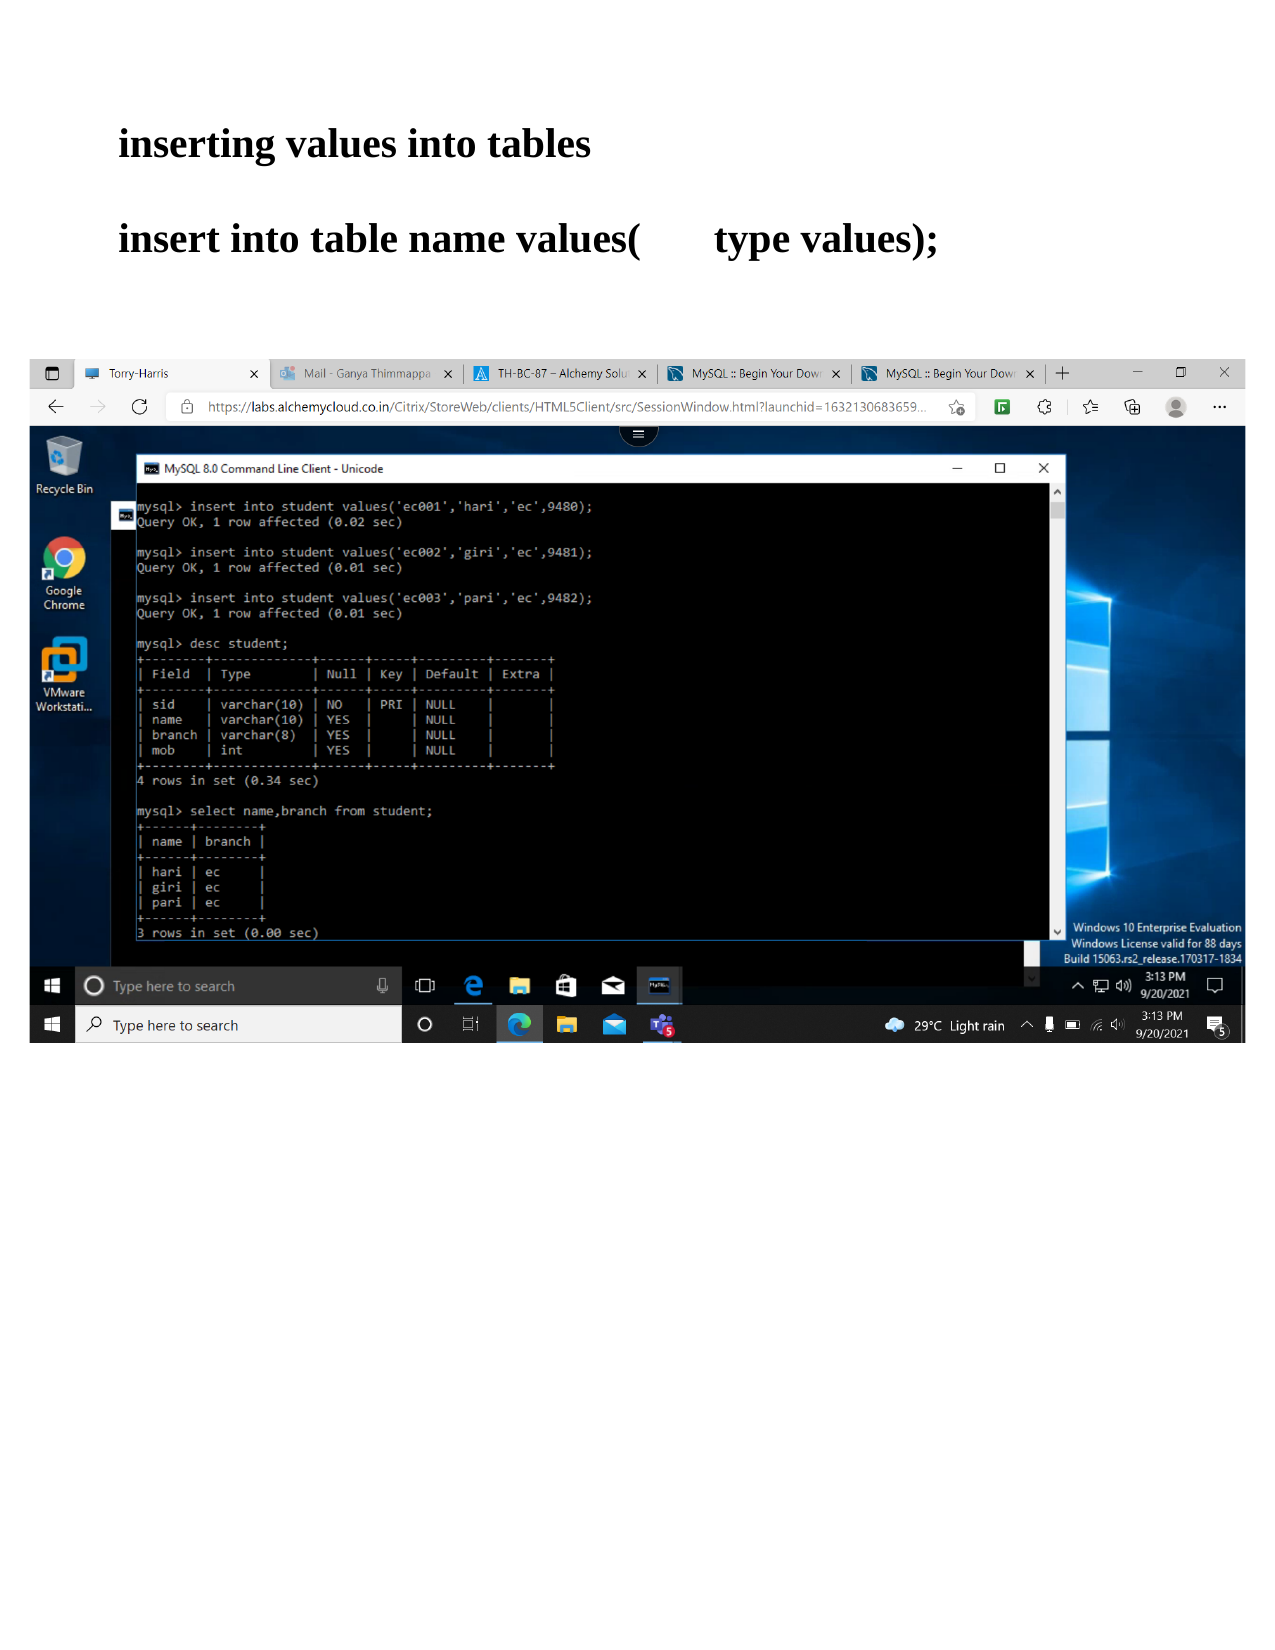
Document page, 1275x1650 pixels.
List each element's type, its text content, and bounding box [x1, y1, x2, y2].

text inserting values into tables [118, 118, 1157, 166]
picture [29, 359, 1246, 1043]
text insert into table name values( type values); [118, 214, 1157, 262]
